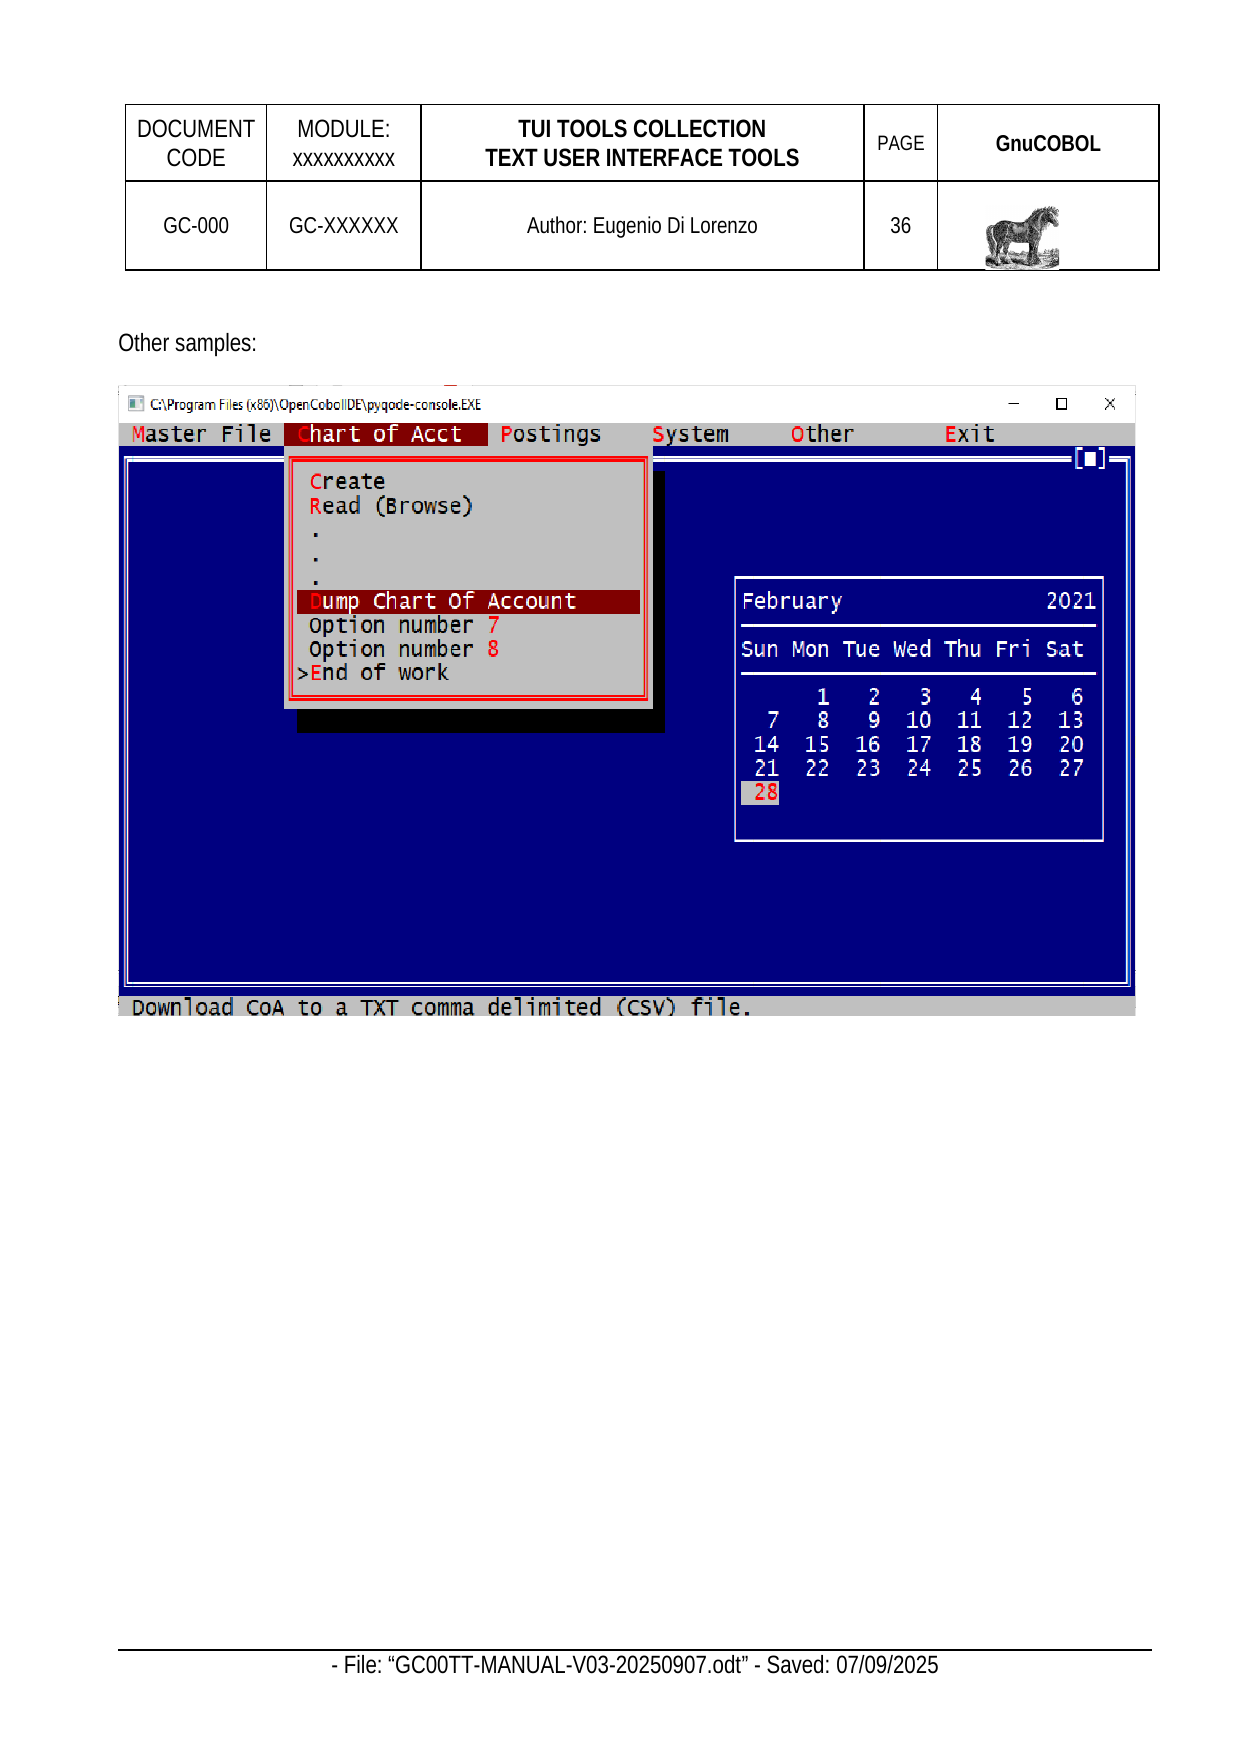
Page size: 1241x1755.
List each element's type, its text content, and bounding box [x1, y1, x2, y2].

text Other samples: [118, 328, 1152, 357]
